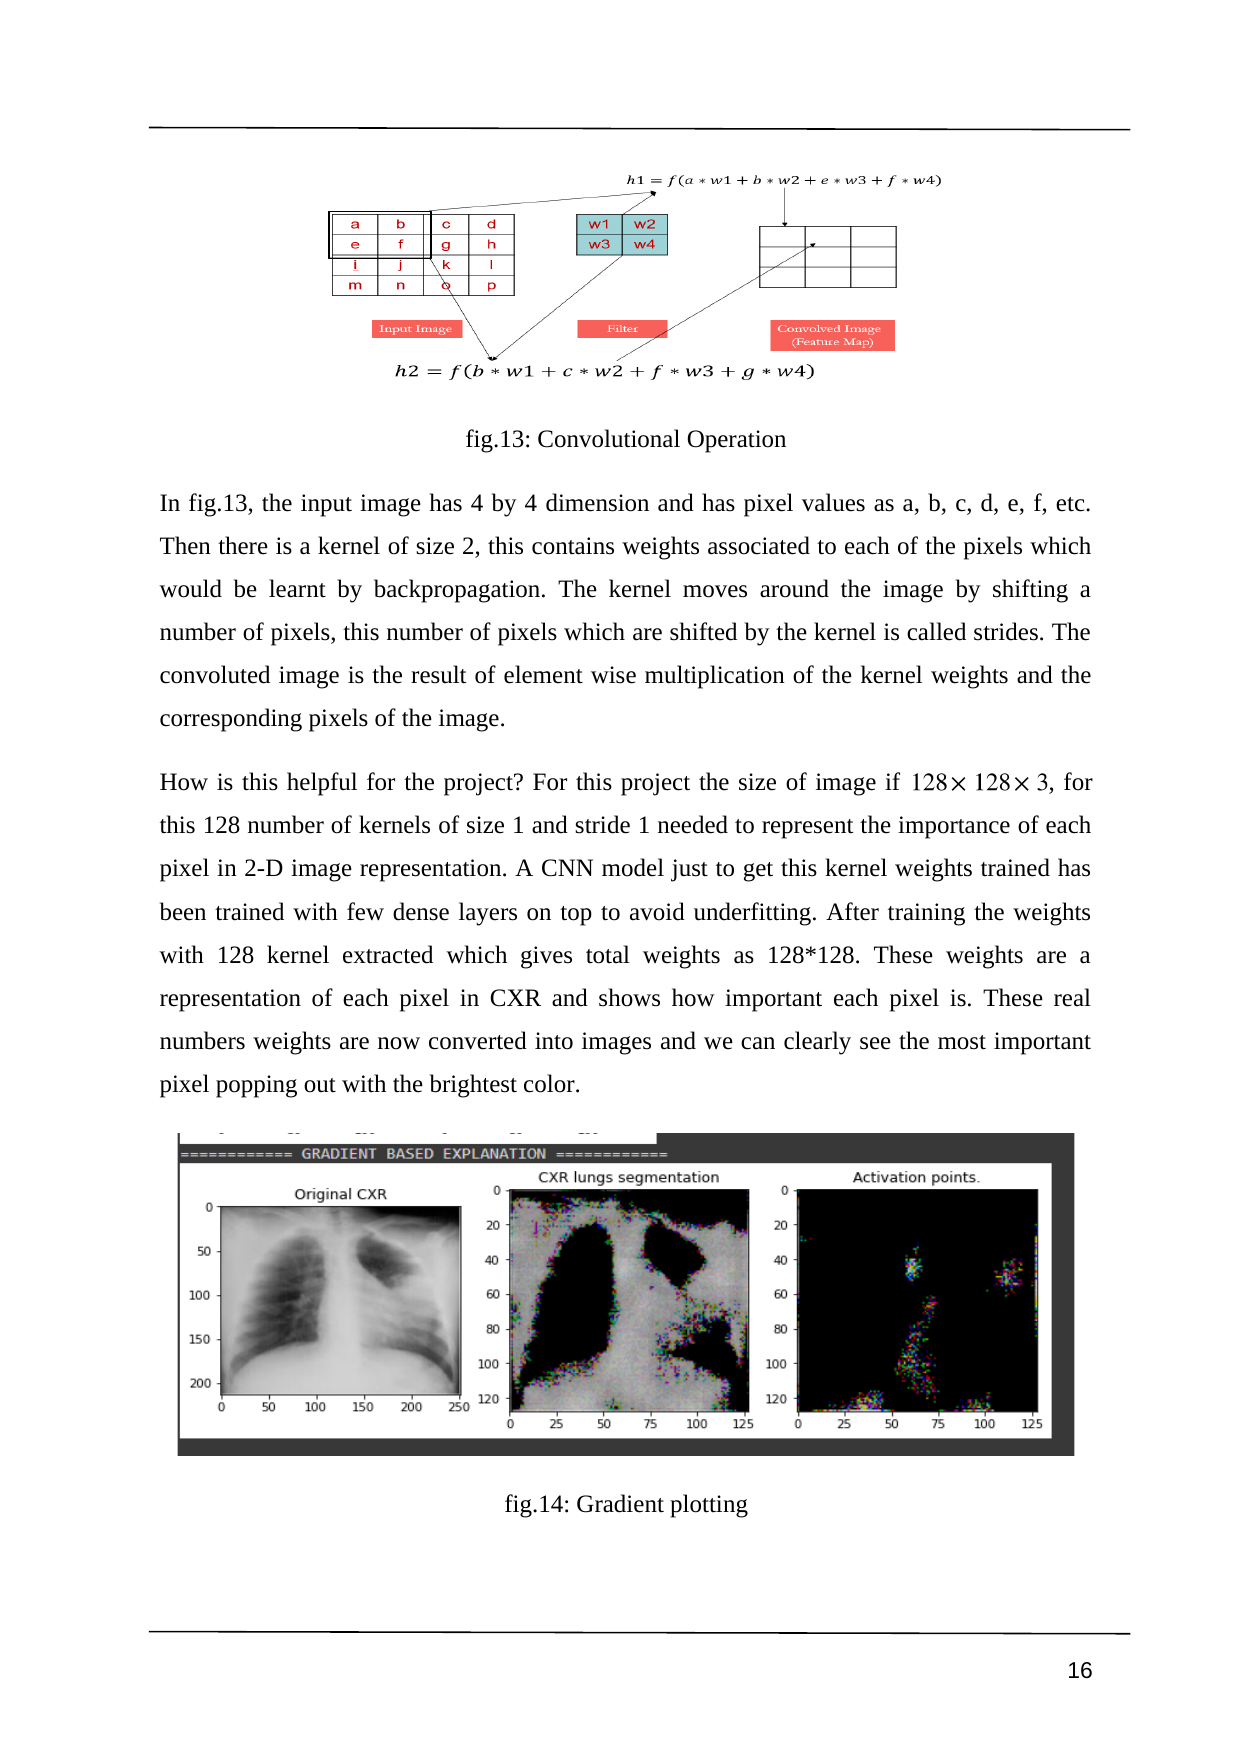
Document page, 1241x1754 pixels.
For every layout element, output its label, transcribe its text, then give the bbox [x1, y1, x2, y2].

picture [305, 147, 947, 390]
text How is this helpful for the project? For this project the size of image if , for this 128 number of kernels of size 1 and stride 1 needed to represent the importance of each pixel in 2-D image representation. A CNN model just to get this kernel weights trained has been trained with few dense layers on top to avoid underfitting. After training the weights with 128 kernel extracted which gives total weights as 128*128. These weights are a representation of each pixel in CXR and shows how important each pixel is. These real numbers weights are now converted into images and we can clearly see the most important pixel popping out with the brightest color. [159, 767, 1092, 1098]
text In fig.13, the input image has 4 by 4 dimension and has pixel values as a, b, c, d, e, f, etc. Then there is a kernel of size 2, this contains weights associated to each of the pixels which would be learnt by backpropagation. The kernel moves around the image by shifting a number of pixels, this number of pixels which are shifted by the kernel is called strides. The convoluted image is the result of element wise multiplication of the kernel weights and the corresponding pixels of the image. [159, 488, 1092, 732]
picture [910, 773, 1049, 791]
text fig.14: Gradient plotting [159, 1489, 1092, 1518]
picture [177, 1133, 1075, 1456]
text fig.13: Convolutional Operation [159, 424, 1092, 452]
